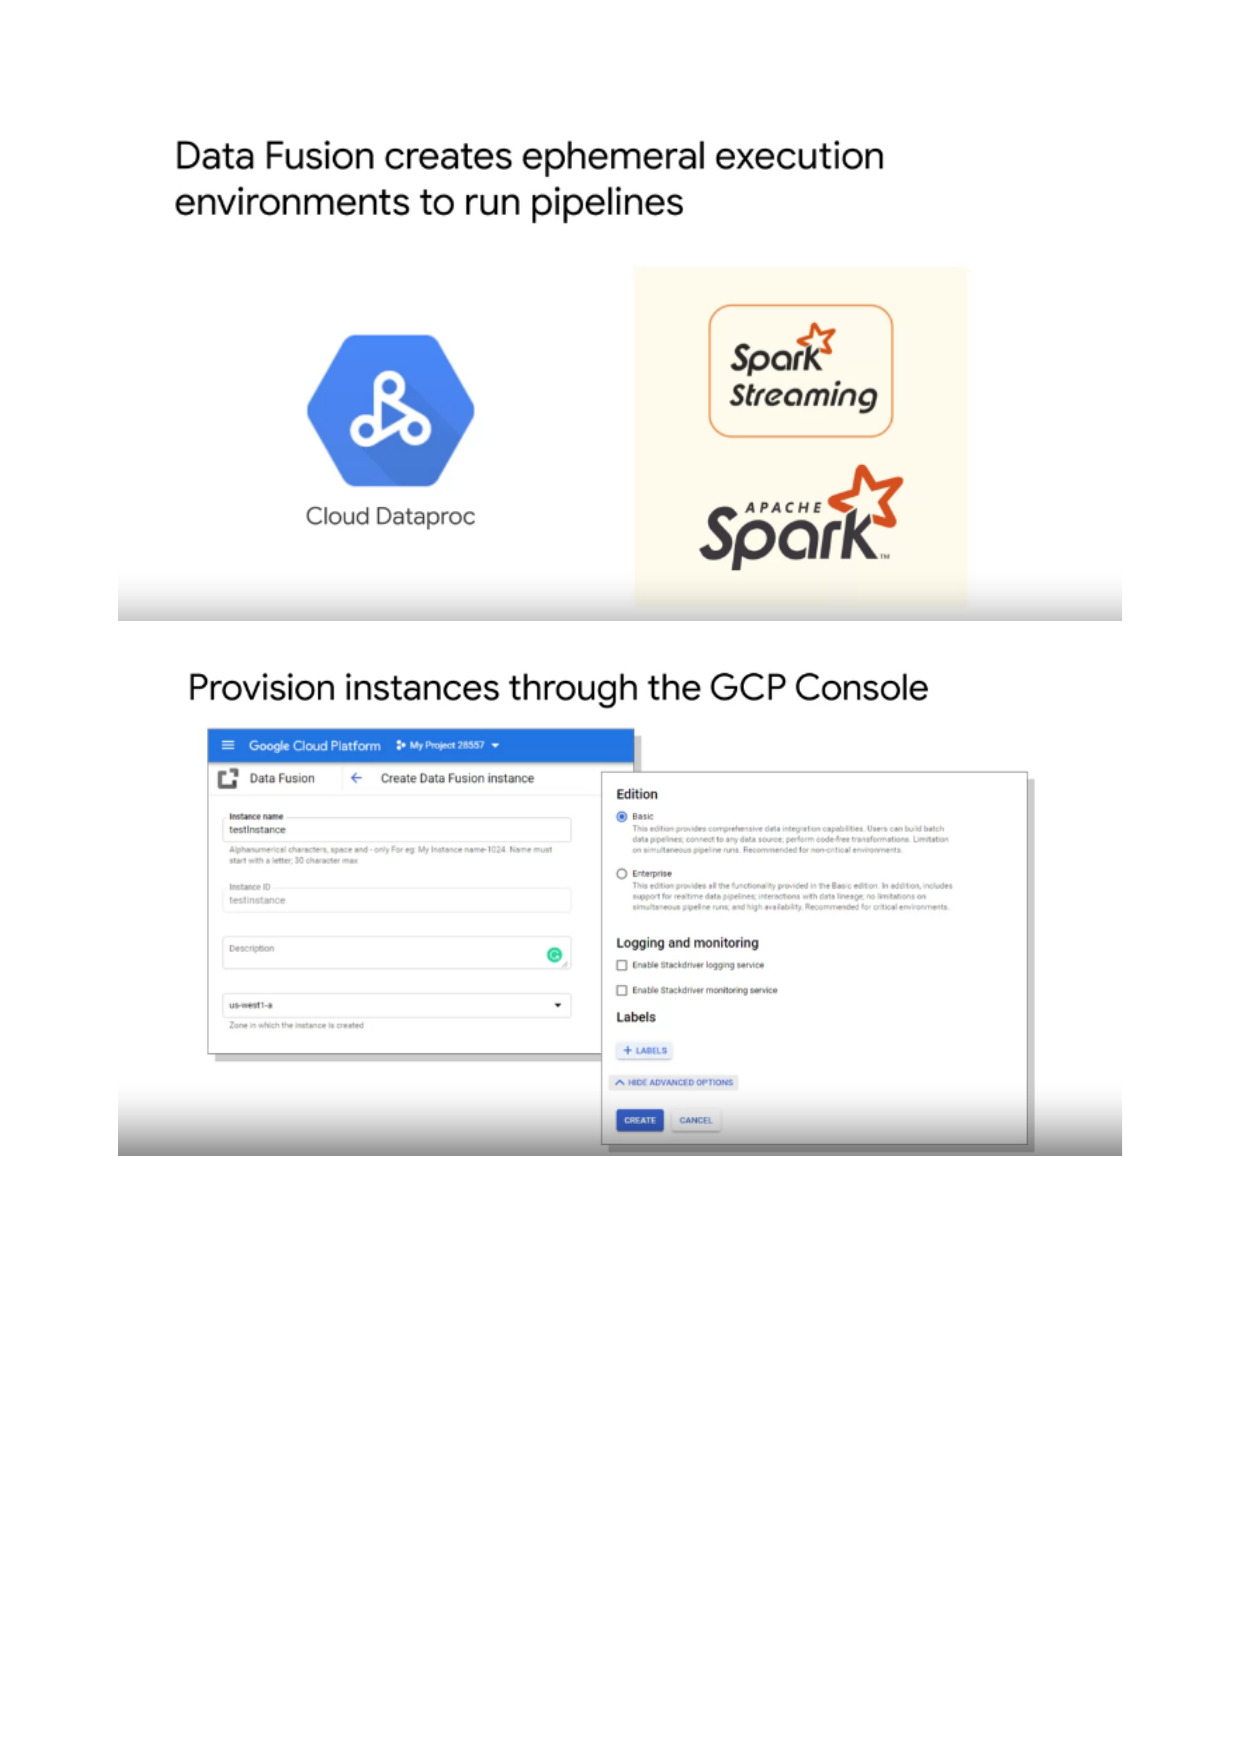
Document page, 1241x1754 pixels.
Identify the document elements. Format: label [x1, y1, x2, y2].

picture [118, 118, 1123, 621]
picture [118, 649, 1123, 1156]
